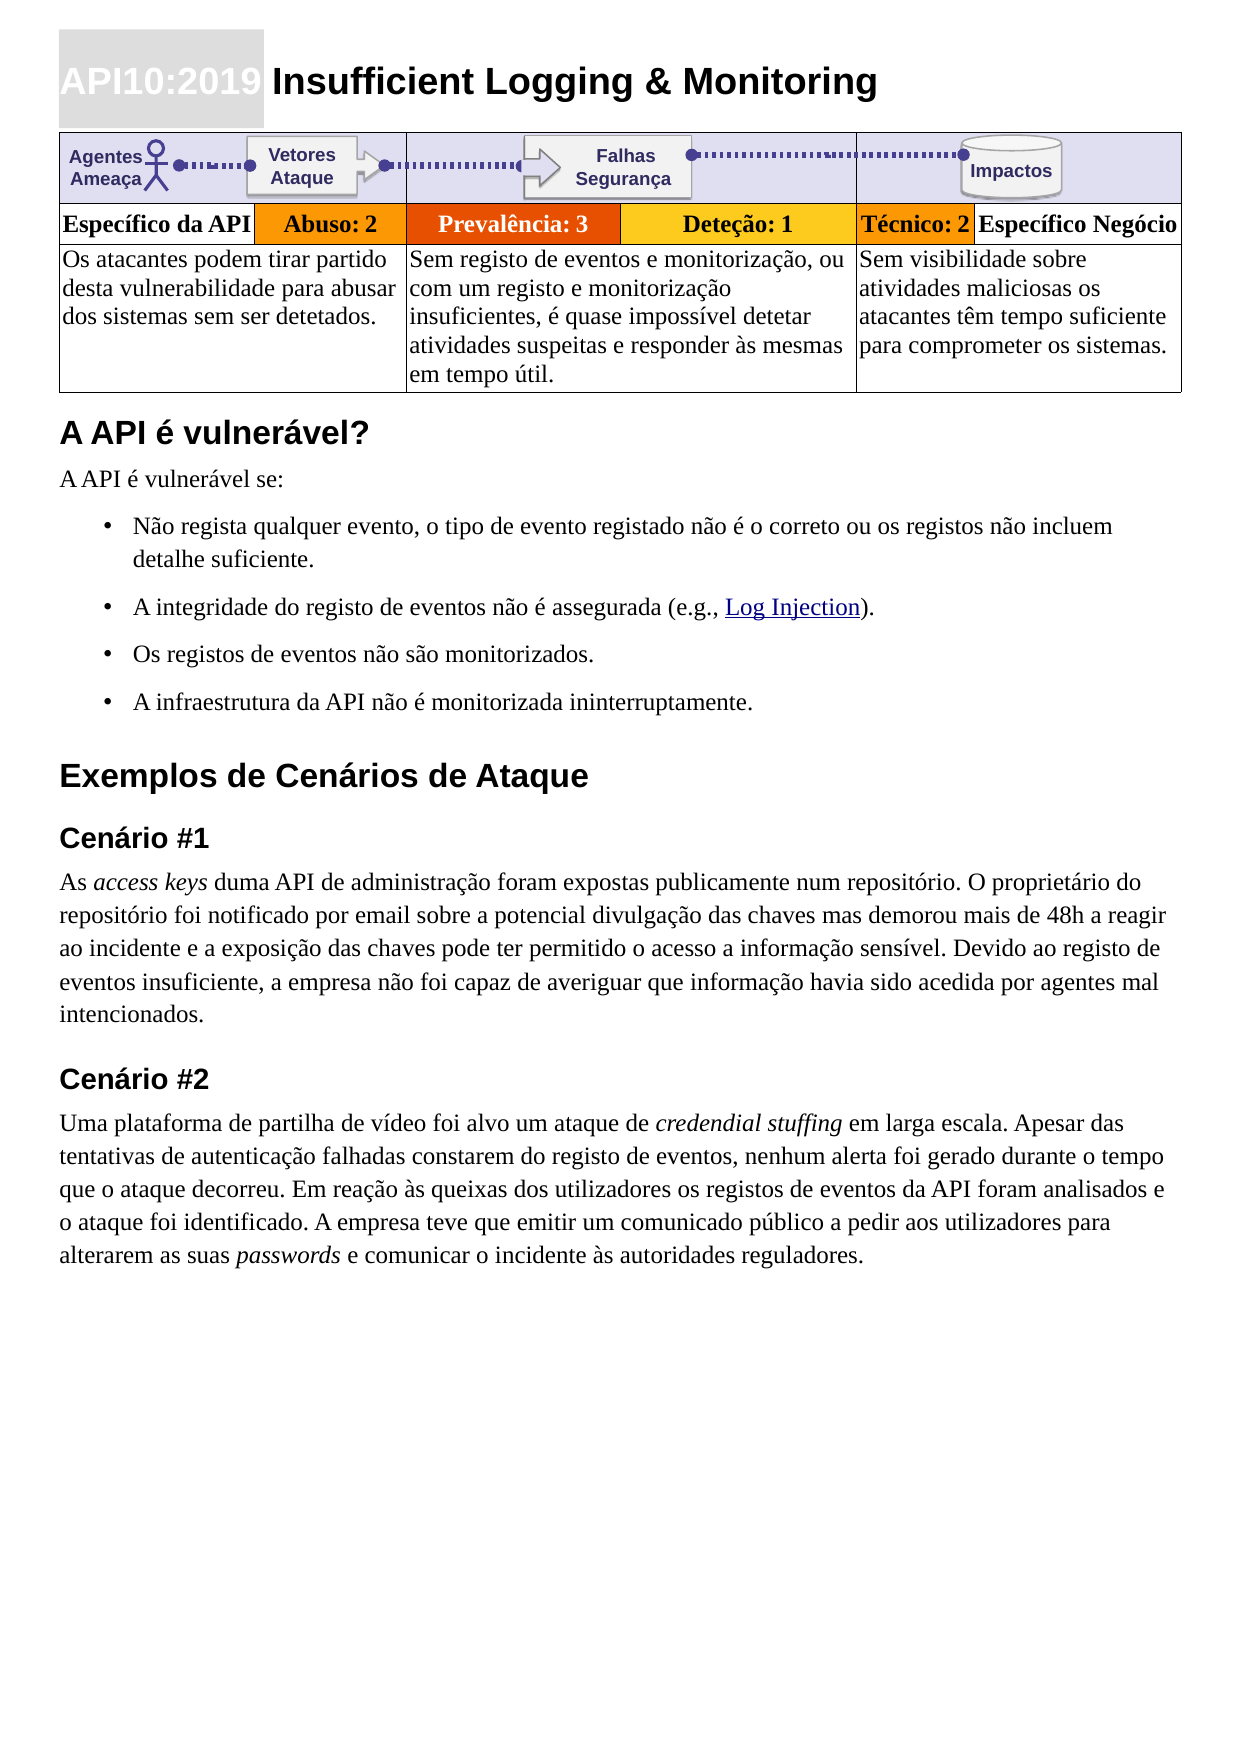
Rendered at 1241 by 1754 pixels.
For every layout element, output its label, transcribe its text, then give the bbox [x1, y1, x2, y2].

table_header [254, 133, 406, 203]
table_cell Específico da API [60, 204, 254, 244]
text As access keys duma API de administração foram expostas publicamente num repositório. O proprietário do repositório foi notificado por email sobre a potencial divulgação das chaves mas demorou mais de 48h a reagir ao incidente e a exposição das chaves pode ter permitido o acesso a informação sensível. Devido ao registo de eventos insuficiente, a empresa não foi capaz de averiguar que informação havia sido acedida por agentes mal intencionados. [59, 867, 1181, 1028]
table_cell Específico Negócio [975, 204, 1181, 244]
table_cell Abuso: 2 [255, 204, 406, 244]
subtitle A API é vulnerável? [59, 412, 1181, 451]
list A integridade do registo de eventos não é assegurada (e.g., Log Injection). [103, 592, 1181, 621]
table_header [60, 133, 254, 203]
table_cell Sem visibilidade sobre atividades maliciosas os atacantes têm tempo suficiente para comprometer os sistemas. [857, 245, 1181, 392]
subtitle Exemplos de Cenários de Ataque [59, 756, 1181, 794]
list Não regista qualquer evento, o tipo de evento registado não é o correto ou os registos não incluem detalhe suficiente. [103, 511, 1181, 573]
table_cell Os atacantes podem tirar partido desta vulnerabilidade para abusar dos sistemas sem ser detetados. [60, 245, 406, 392]
text Uma plataforma de partilha de vídeo foi alvo um ataque de credendial stuffing em larga escala. Apesar das tentativas de autenticação falhadas constarem do registo de eventos, nenhum alerta foi gerado durante o tempo que o ataque decorreu. Em reação às queixas dos utilizadores os registos de eventos da API foram analisados e o ataque foi identificado. A empresa teve que emitir um comunicado público a pedir aos utilizadores para alterarem as suas passwords e comunicar o incidente às autoridades reguladores. [59, 1108, 1181, 1269]
text A API é vulnerável se: [59, 464, 1181, 492]
subtitle Cenário #1 [59, 821, 1181, 855]
table_header [407, 133, 620, 203]
table_header [974, 133, 1181, 203]
list A infraestrutura da API não é monitorizada ininterruptamente. [103, 687, 1181, 716]
table_cell Sem registo de eventos e monitorização, ou com um registo e monitorização insuficientes, é quase impossível detetar atividades suspeitas e responder às mesmas em tempo útil. [407, 245, 856, 392]
table_cell Prevalência: 3 [407, 204, 620, 244]
table_header [620, 133, 856, 203]
table_header [857, 133, 974, 203]
table_cell Técnico: 2 [857, 204, 974, 244]
table_cell Deteção: 1 [621, 204, 856, 244]
list Os registos de eventos não são monitorizados. [103, 639, 1181, 668]
subtitle Cenário #2 [59, 1062, 1181, 1096]
